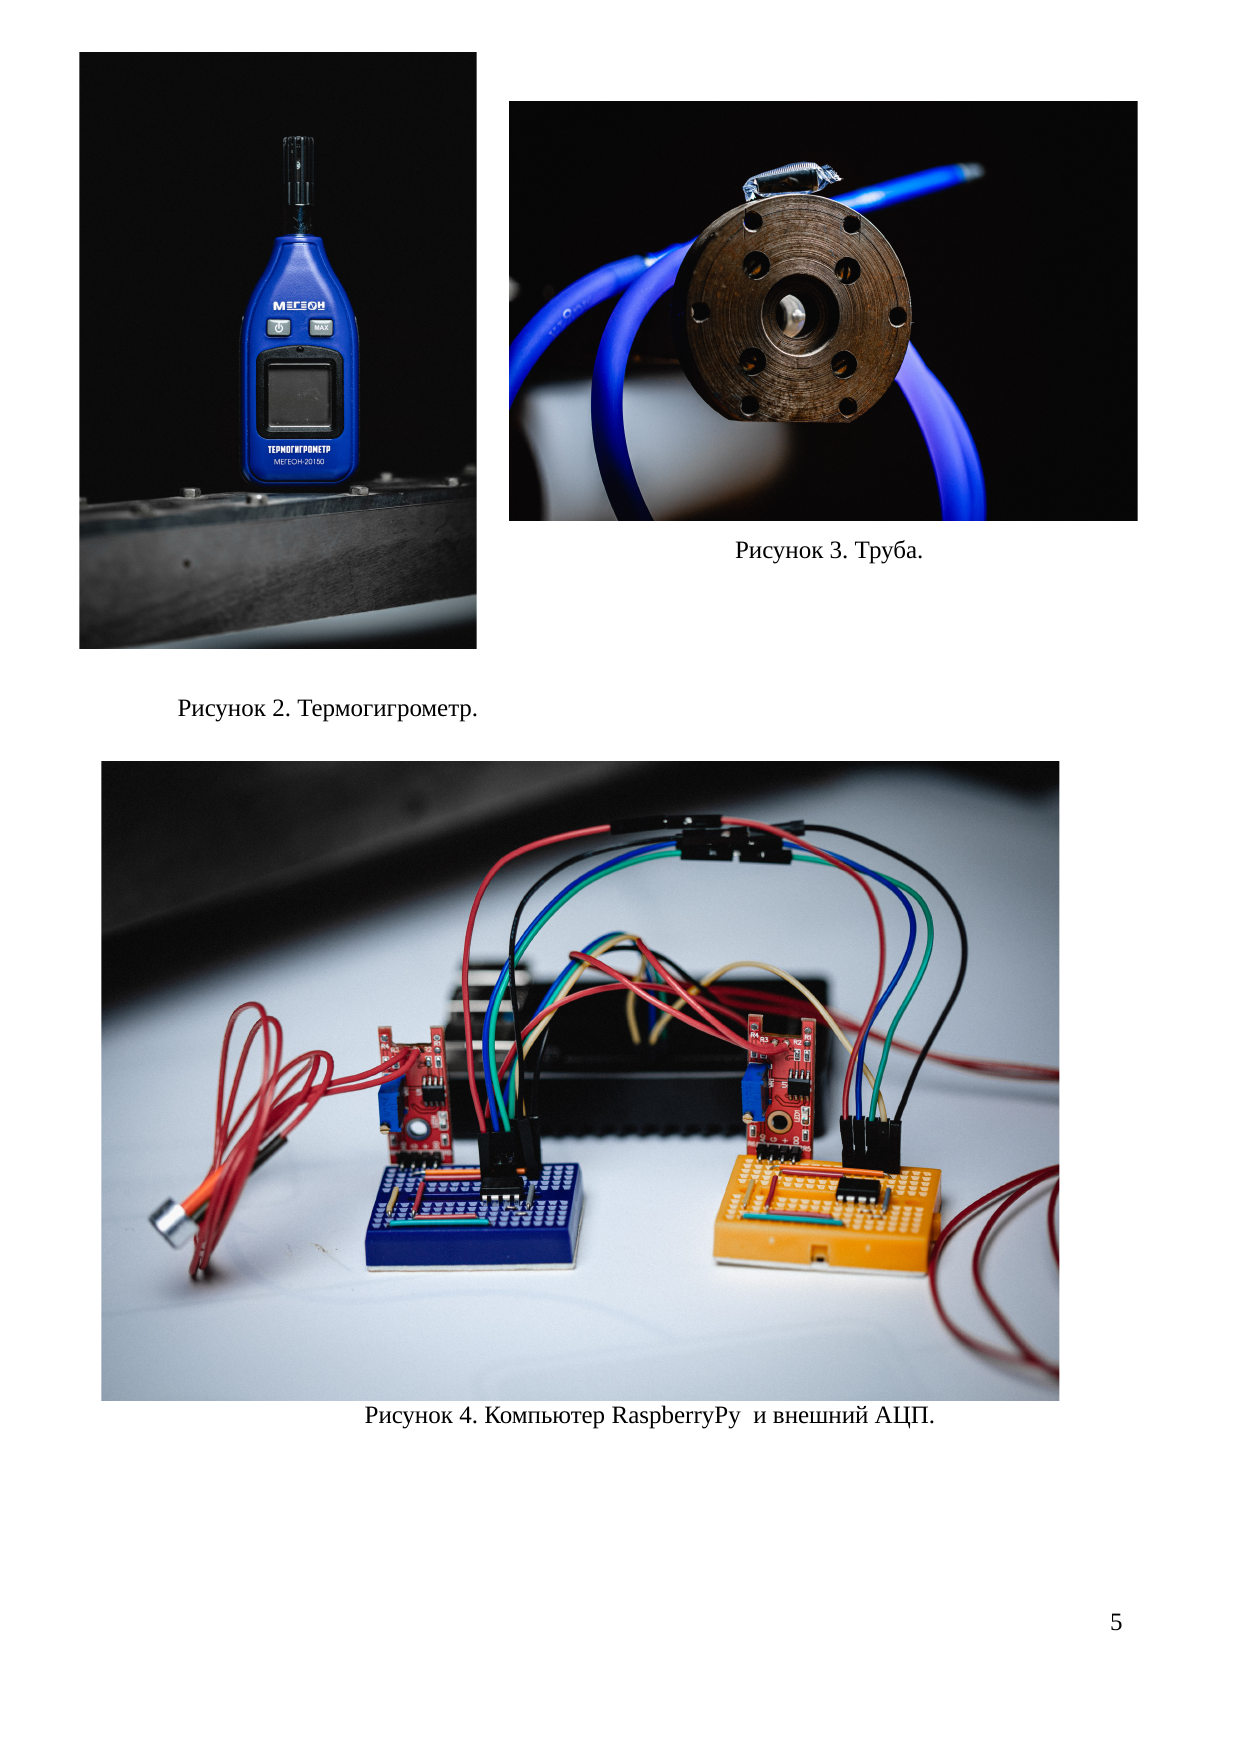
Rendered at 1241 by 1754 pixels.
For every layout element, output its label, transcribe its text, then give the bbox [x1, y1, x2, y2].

picture [101, 761, 1060, 1401]
picture [79, 52, 477, 649]
picture [509, 101, 1138, 521]
text Рисунок 4. Компьютер RaspberryPy и внешний АЦП. [118, 765, 1122, 1429]
text Рисунок 2. Термогигрометр. [118, 693, 1122, 722]
text Рисунок 3. Труба. [477, 118, 1122, 564]
